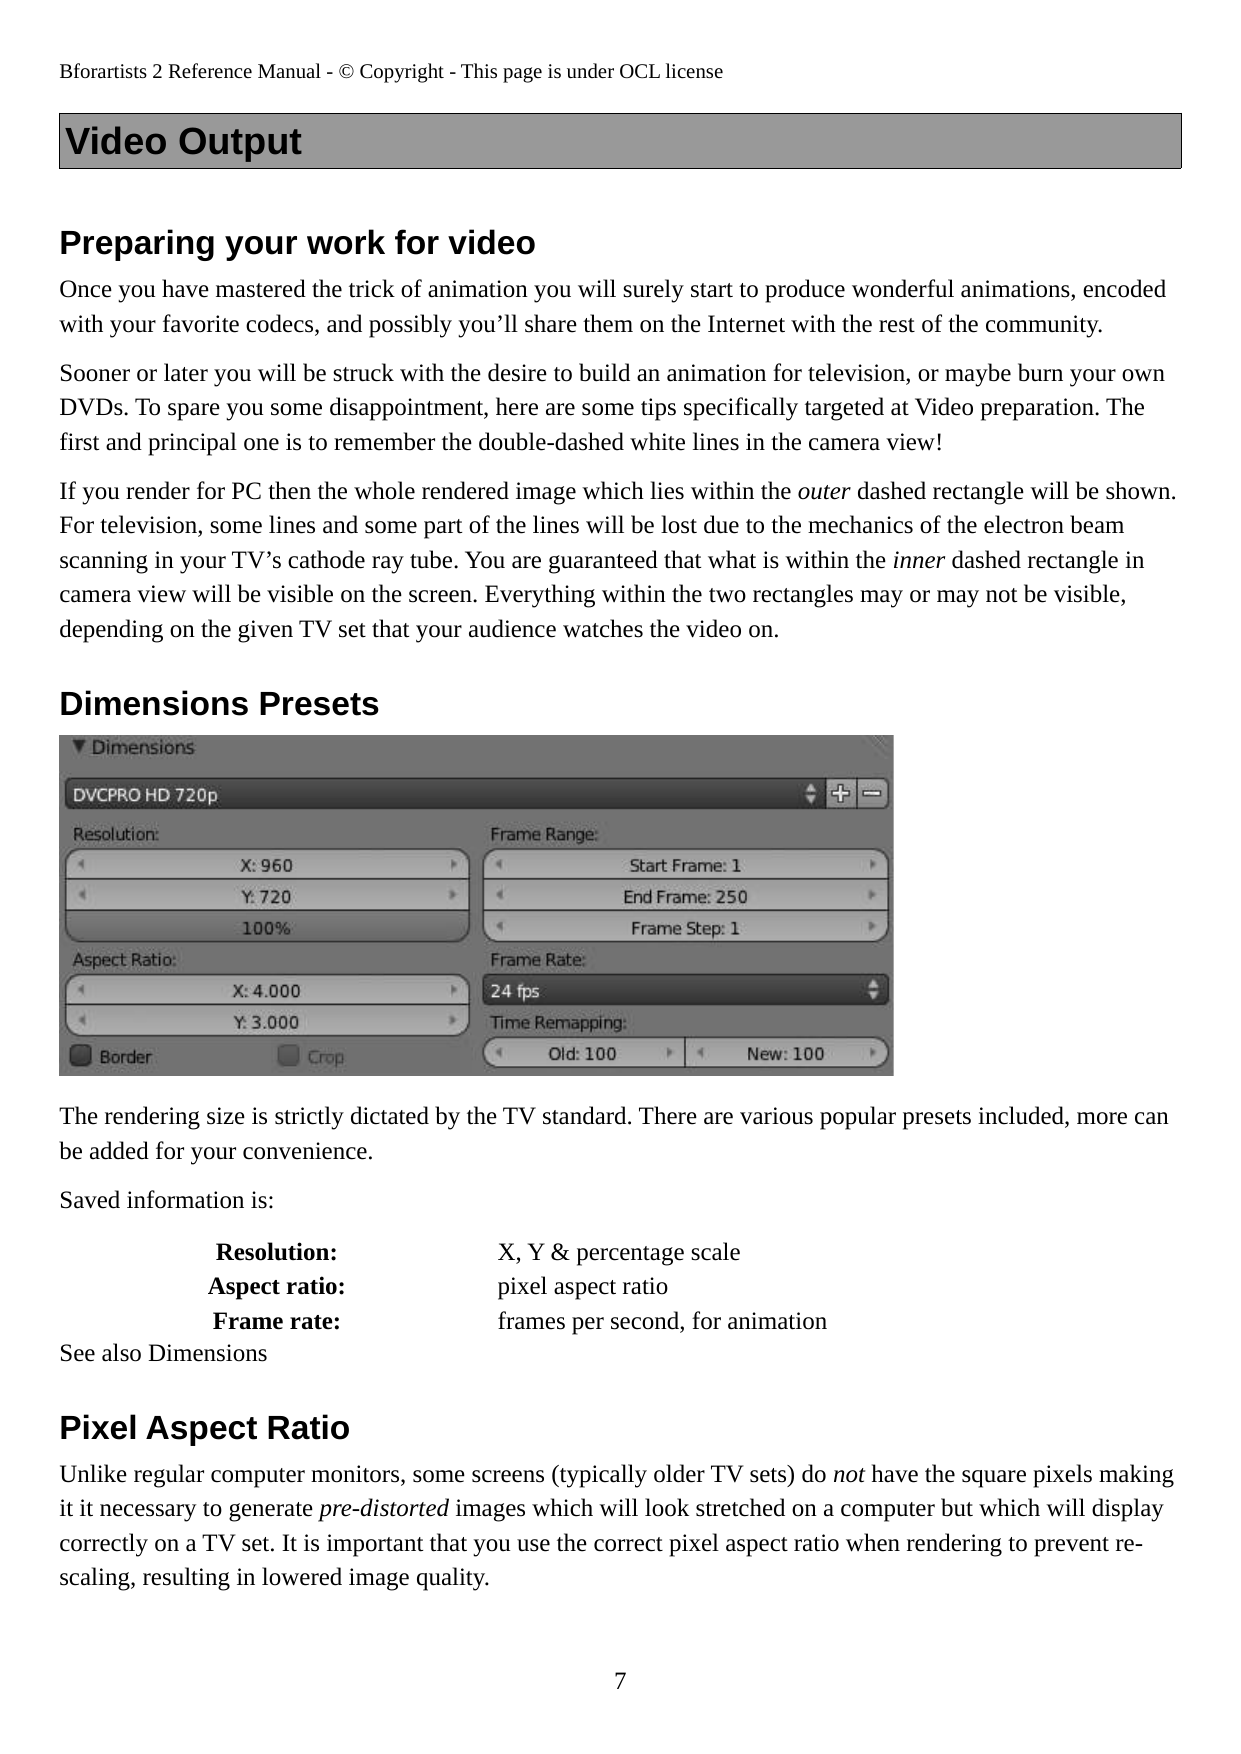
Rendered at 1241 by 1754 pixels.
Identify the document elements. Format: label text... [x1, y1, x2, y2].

table_cell frames per second, for animation [495, 1303, 1118, 1338]
subtitle Dimensions Presets [59, 684, 1181, 722]
text The rendering size is strictly dictated by the TV standard. There are various popular presets included, more can be added for your convenience. [59, 1101, 1181, 1164]
text Sooner or later you will be struck with the desire to build an animation for television, or maybe burn your own DVDs. To spare you some disappointment, here are some tips specifically targeted at Video preparation. The first and principal one is to remember the double-dashed white lines in the camera view! [59, 358, 1181, 456]
table_header Video Output [60, 114, 1181, 168]
subtitle Pixel Aspect Ratio [59, 1408, 1181, 1446]
table_cell Frame rate: [59, 1303, 494, 1338]
table_header X, Y & percentage scale [495, 1234, 1118, 1268]
table_cell Aspect ratio: [59, 1269, 494, 1303]
text Unlike regular computer monitors, some screens (typically older TV sets) do not have the square pixels making it it necessary to generate pre-distorted images which will look stretched on a computer but which will display correctly on a TV set. It is important that you use the correct pixel aspect ratio when rendering to prevent re-scaling, resulting in lowered image quality. [59, 1459, 1181, 1591]
text Once you have mastered the trick of animation you will surely start to produce wonderful animations, encoded with your favorite codecs, and possibly you’ll share them on the Internet with the rest of the community. [59, 274, 1181, 338]
table_header Resolution: [59, 1234, 494, 1268]
text See also Dimensions [59, 1338, 1181, 1366]
table_cell pixel aspect ratio [495, 1269, 1118, 1303]
subtitle Preparing your work for video [59, 223, 1181, 262]
text If you render for PC then the whole rendered image which lies within the outer dashed rectangle will be shown. For television, some lines and some part of the lines will be lost due to the mechanics of the electron beam scanning in your TV’s cathode ray tube. You are guaranteed that what is within the inner dashed rectangle in camera view will be visible on the screen. Everything within the two rectangles may or may not be visible, depending on the given TV set that your audience watches the video on. [59, 476, 1181, 643]
picture [59, 735, 894, 1076]
text Saved information is: [59, 1185, 1181, 1214]
